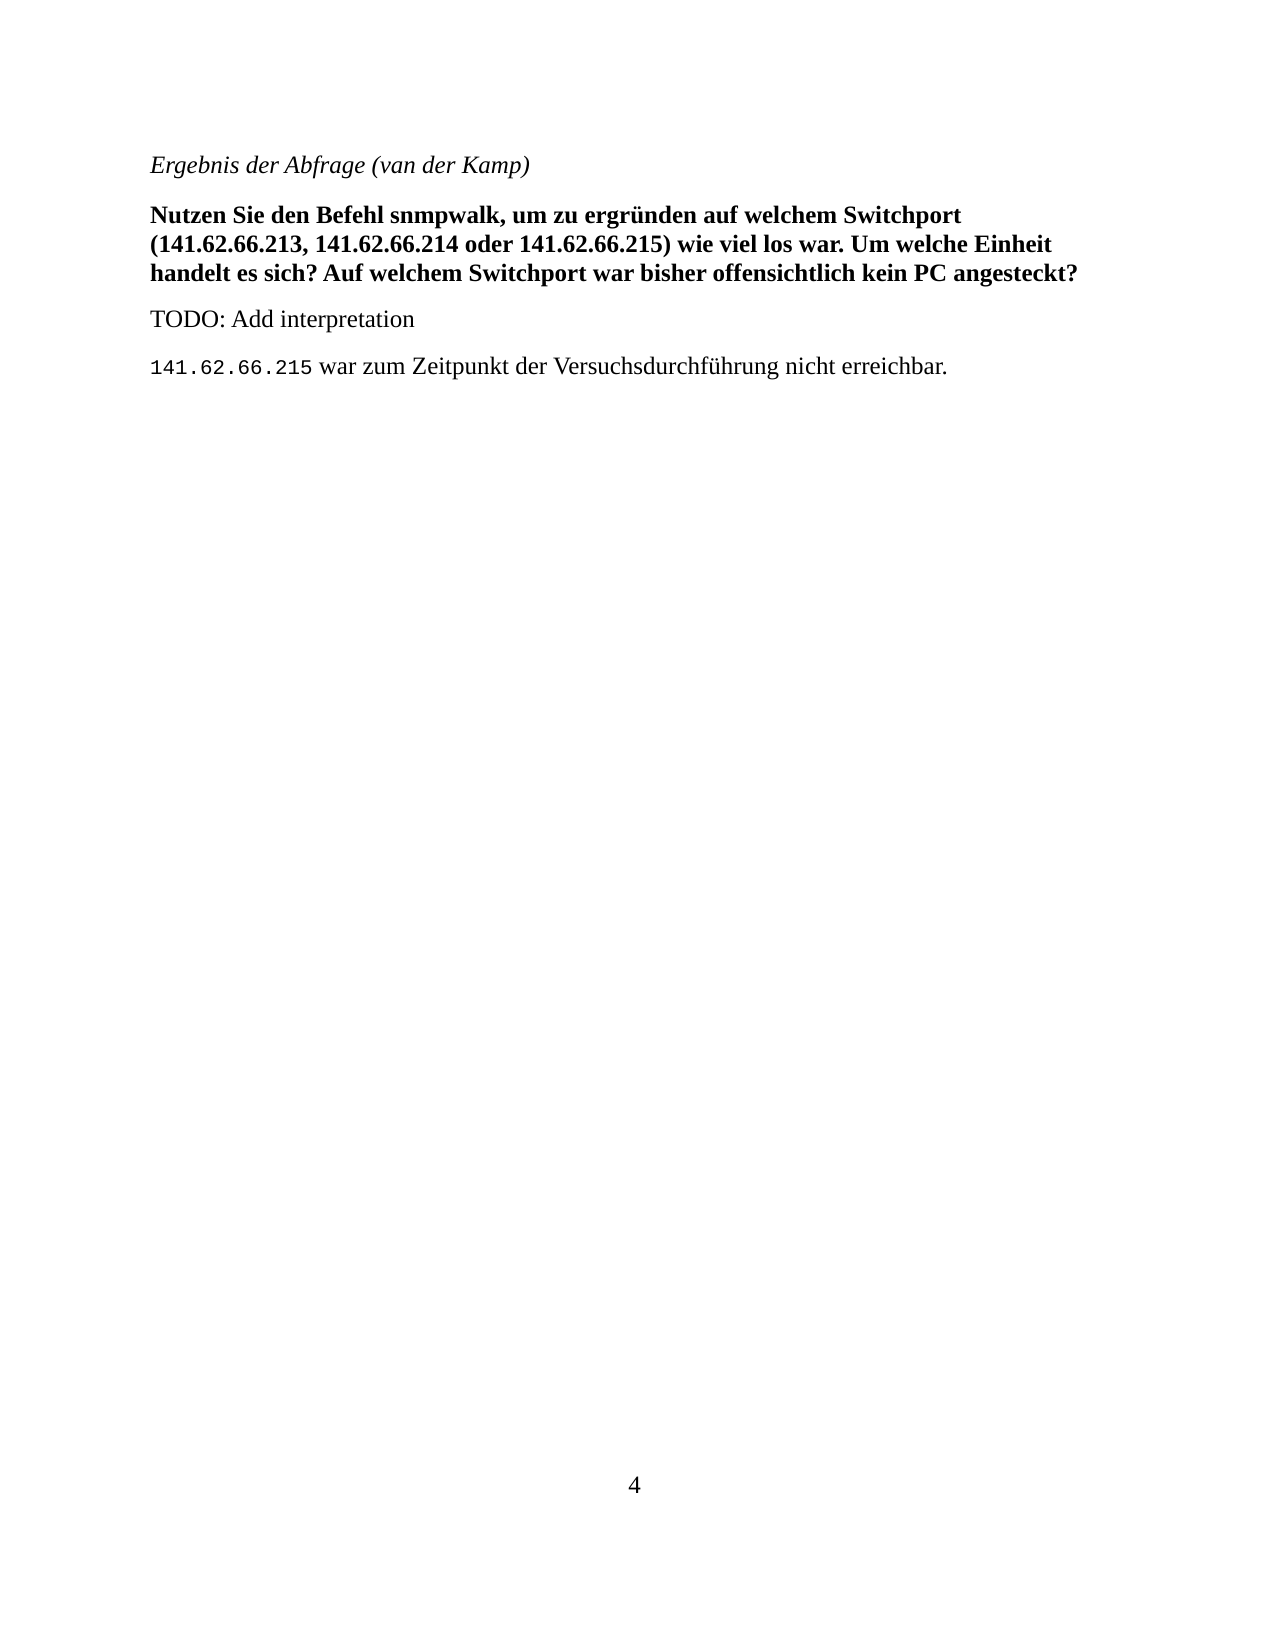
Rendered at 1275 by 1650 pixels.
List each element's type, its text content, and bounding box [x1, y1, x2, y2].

text TODO: Add interpretation [150, 304, 1125, 333]
text Ergebnis der Abfrage (van der Kamp) [150, 150, 1125, 179]
text 141.62.66.215 war zum Zeitpunkt der Versuchsdurchführung nicht erreichbar. [150, 351, 1125, 381]
text Nutzen Sie den Befehl snmpwalk, um zu ergründen auf welchem Switchport (141.62.66.213, 141.62.66.214 oder 141.62.66.215) wie viel los war. Um welche Einheit handelt es sich? Auf welchem Switchport war bisher offensichtlich kein PC angesteckt? [150, 200, 1125, 286]
